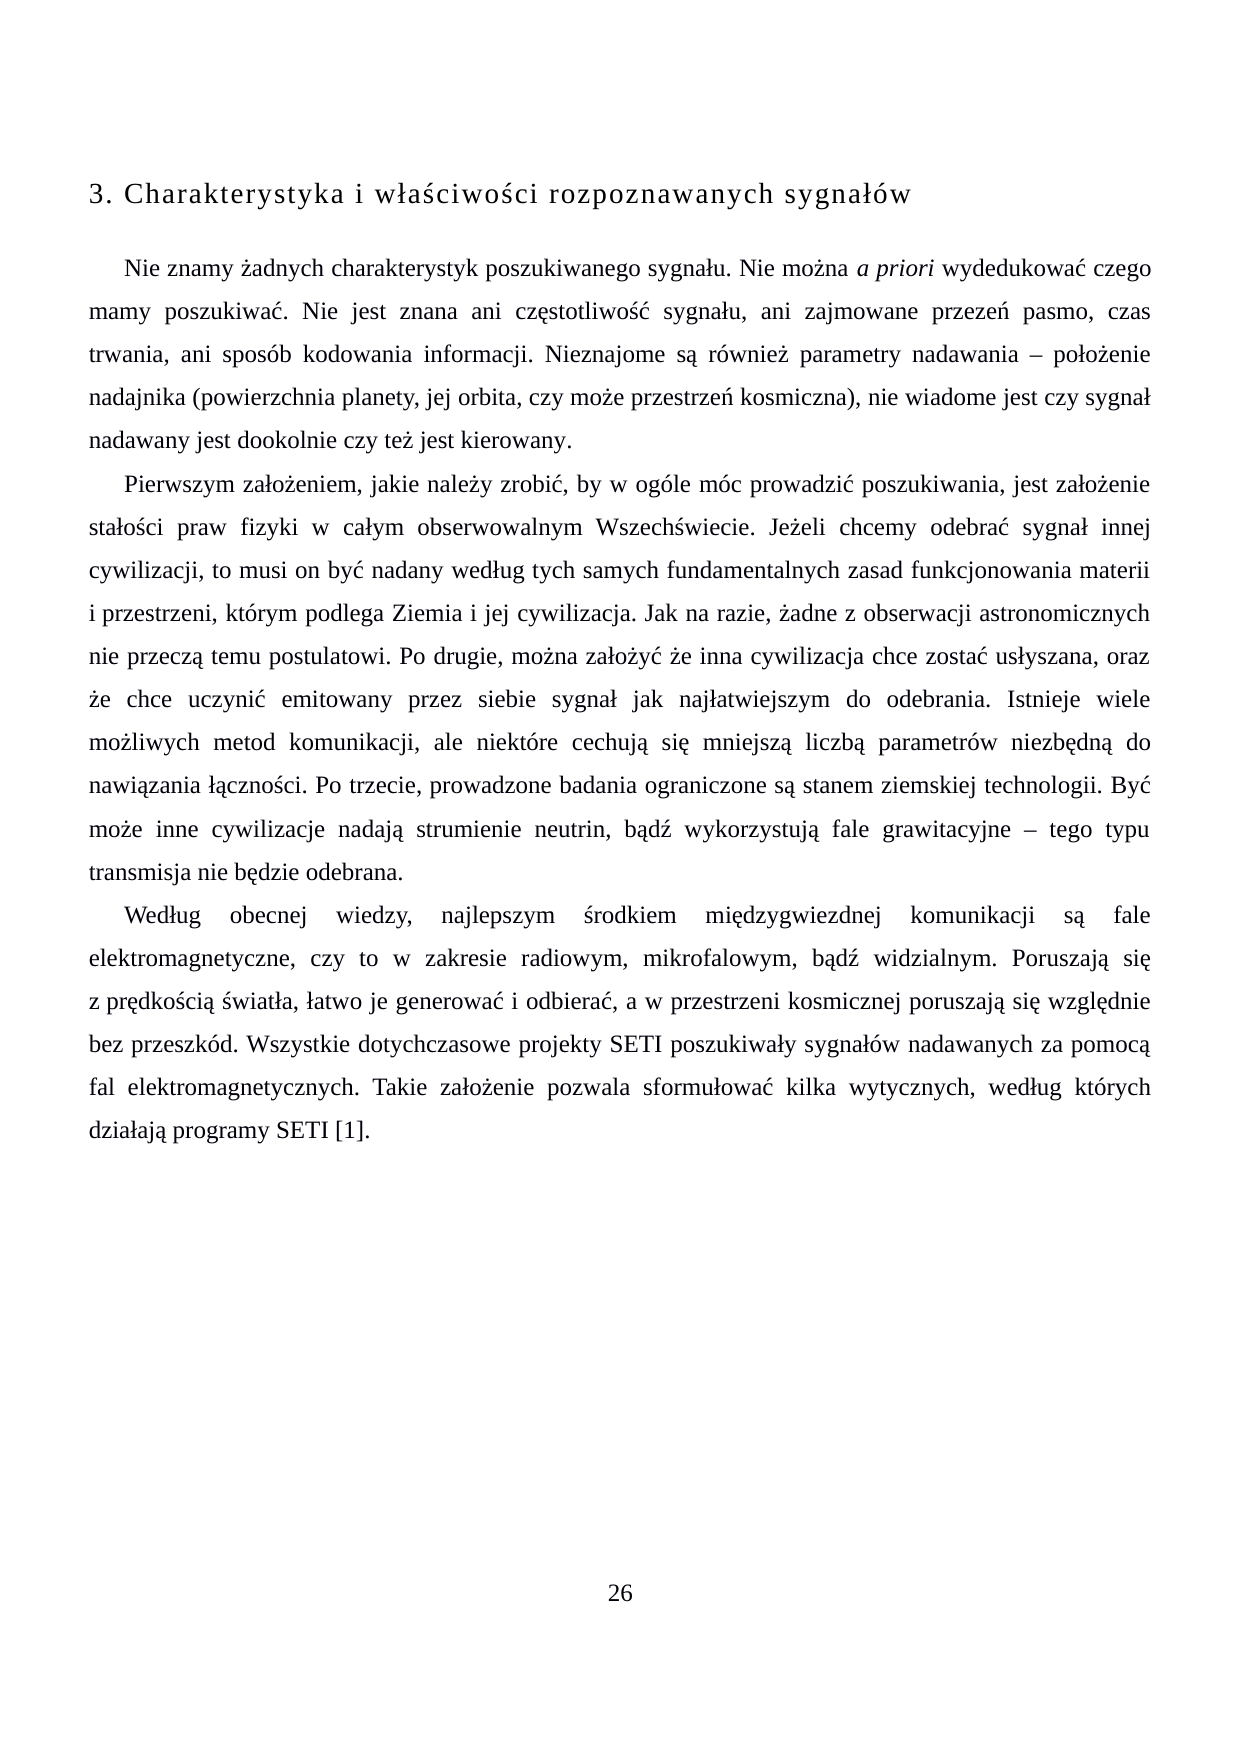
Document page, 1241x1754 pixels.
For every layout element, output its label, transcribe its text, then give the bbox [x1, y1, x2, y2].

subtitle 3. Charakterystyka i właściwości rozpoznawanych sygnałów [88, 176, 1152, 210]
text Według obecnej wiedzy, najlepszym środkiem międzygwiezdnej komunikacji są fale elektromagnetyczne, czy to w zakresie radiowym, mikrofalowym, bądź widzialnym. Poruszają się z prędkością światła, łatwo je generować i odbierać, a w przestrzeni kosmicznej poruszają się względnie bez przeszkód. Wszystkie dotychczasowe projekty SETI poszukiwały sygnałów nadawanych za pomocą fal elektromagnetycznych. Takie założenie pozwala sformułować kilka wytycznych, według których działają programy SETI [1]. [88, 900, 1152, 1144]
text Pierwszym założeniem, jakie należy zrobić, by w ogóle móc prowadzić poszukiwania, jest założenie stałości praw fizyki w całym obserwowalnym Wszechświecie. Jeżeli chcemy odebrać sygnał innej cywilizacji, to musi on być nadany według tych samych fundamentalnych zasad funkcjonowania materii i przestrzeni, którym podlega Ziemia i jej cywilizacja. Jak na razie, żadne z obserwacji astronomicznych nie przeczą temu postulatowi. Po drugie, można założyć że inna cywilizacja chce zostać usłyszana, oraz że chce uczynić emitowany przez siebie sygnał jak najłatwiejszym do odebrania. Istnieje wiele możliwych metod komunikacji, ale niektóre cechują się mniejszą liczbą parametrów niezbędną do nawiązania łączności. Po trzecie, prowadzone badania ograniczone są stanem ziemskiej technologii. Być może inne cywilizacje nadają strumienie neutrin, bądź wykorzystują fale grawitacyjne – tego typu transmisja nie będzie odebrana. [88, 469, 1152, 886]
text Nie znamy żadnych charakterystyk poszukiwanego sygnału. Nie można a priori wydedukować czego mamy poszukiwać. Nie jest znana ani częstotliwość sygnału, ani zajmowane przezeń pasmo, czas trwania, ani sposób kodowania informacji. Nieznajome są również parametry nadawania – położenie nadajnika (powierzchnia planety, jej orbita, czy może przestrzeń kosmiczna), nie wiadome jest czy sygnał nadawany jest dookolnie czy też jest kierowany. [88, 253, 1152, 454]
